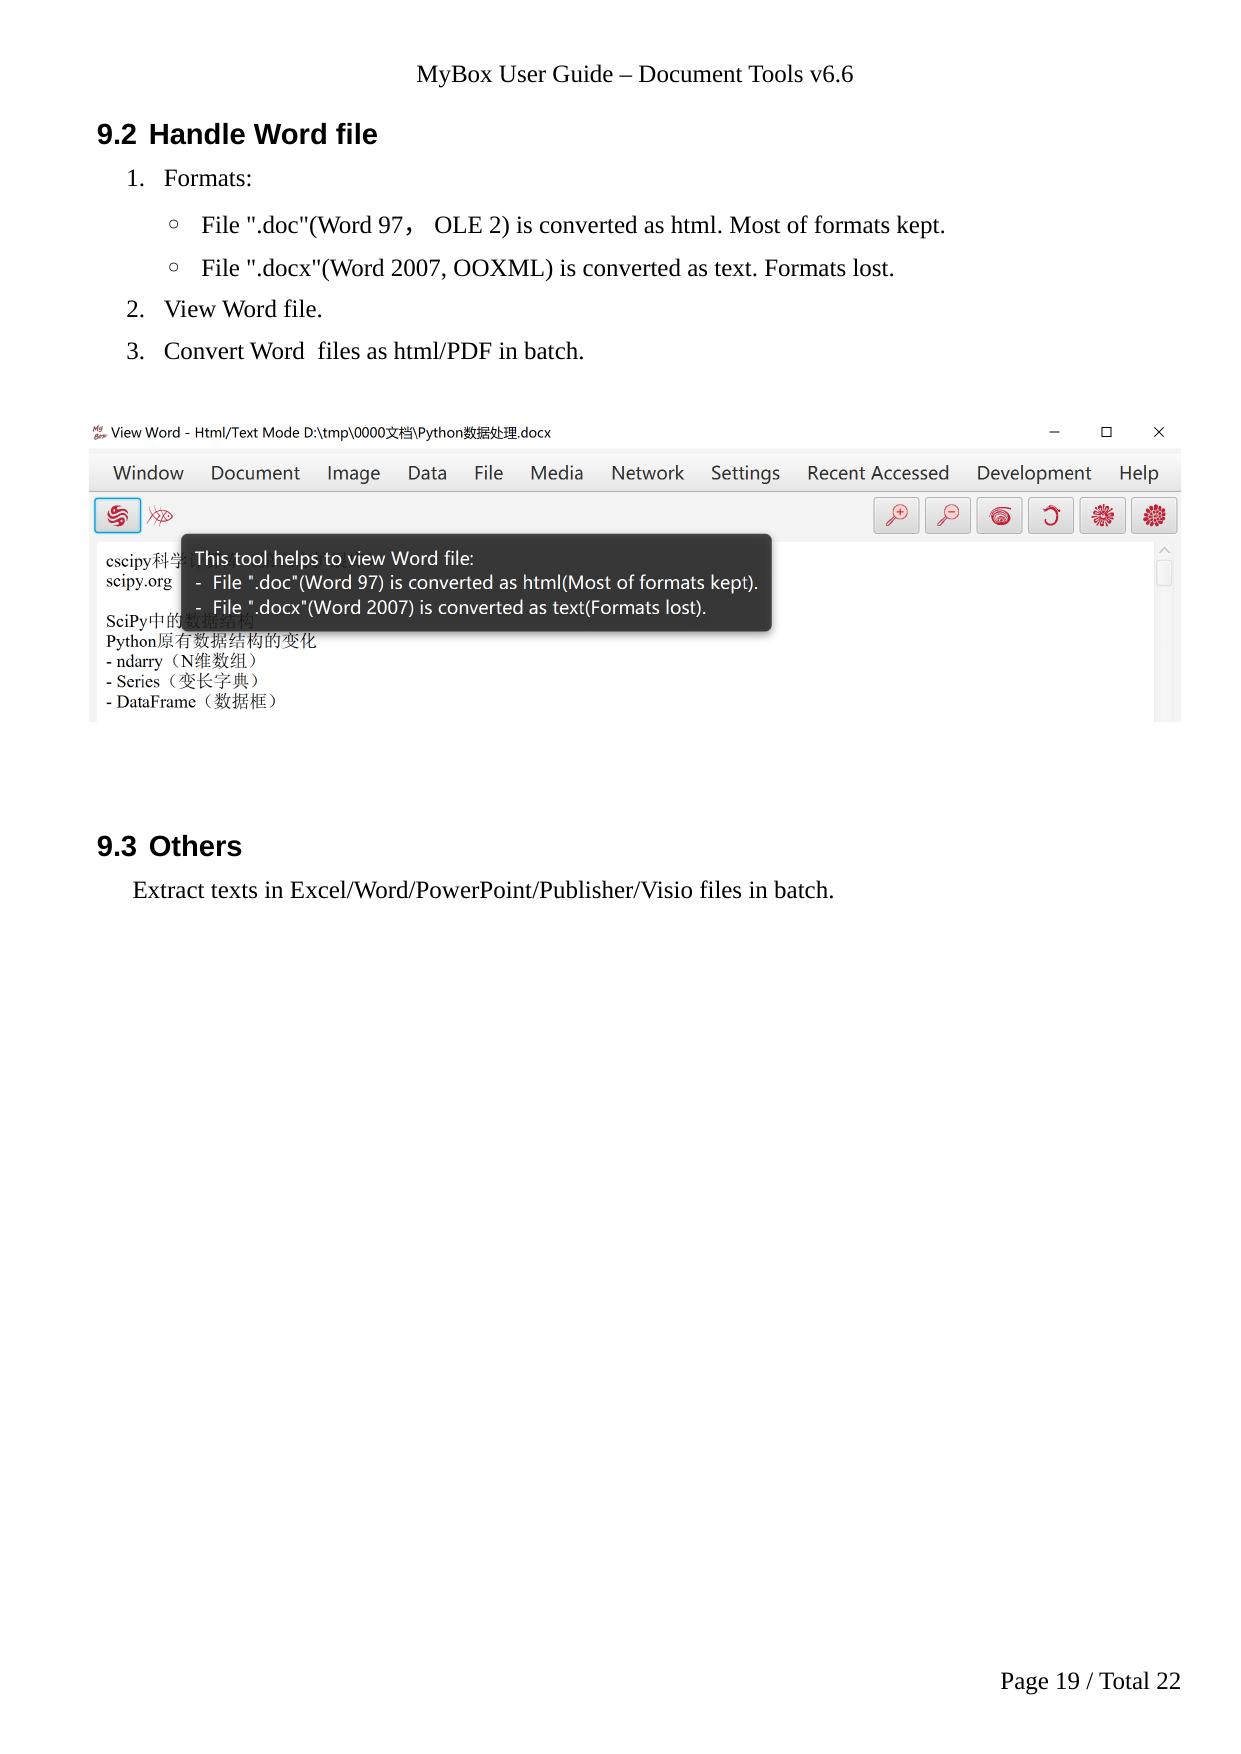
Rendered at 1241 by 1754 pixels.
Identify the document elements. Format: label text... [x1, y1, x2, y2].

list Convert Word files as html/PDF in batch. [126, 336, 1181, 364]
subtitle Handle Word file [88, 117, 1181, 151]
picture [88, 418, 1182, 722]
list File ".doc"(Word 97， OLE 2) is converted as html. Most of formats kept. [163, 204, 1181, 241]
list Formats: [126, 163, 1181, 192]
subtitle Others [88, 829, 1181, 862]
list View Word file. [126, 294, 1181, 323]
list File ".docx"(Word 2007, OOXML) is converted as text. Formats lost. [163, 253, 1181, 282]
text Extract texts in Excel/Word/PowerPoint/Publisher/Visio files in batch. [88, 875, 1181, 903]
